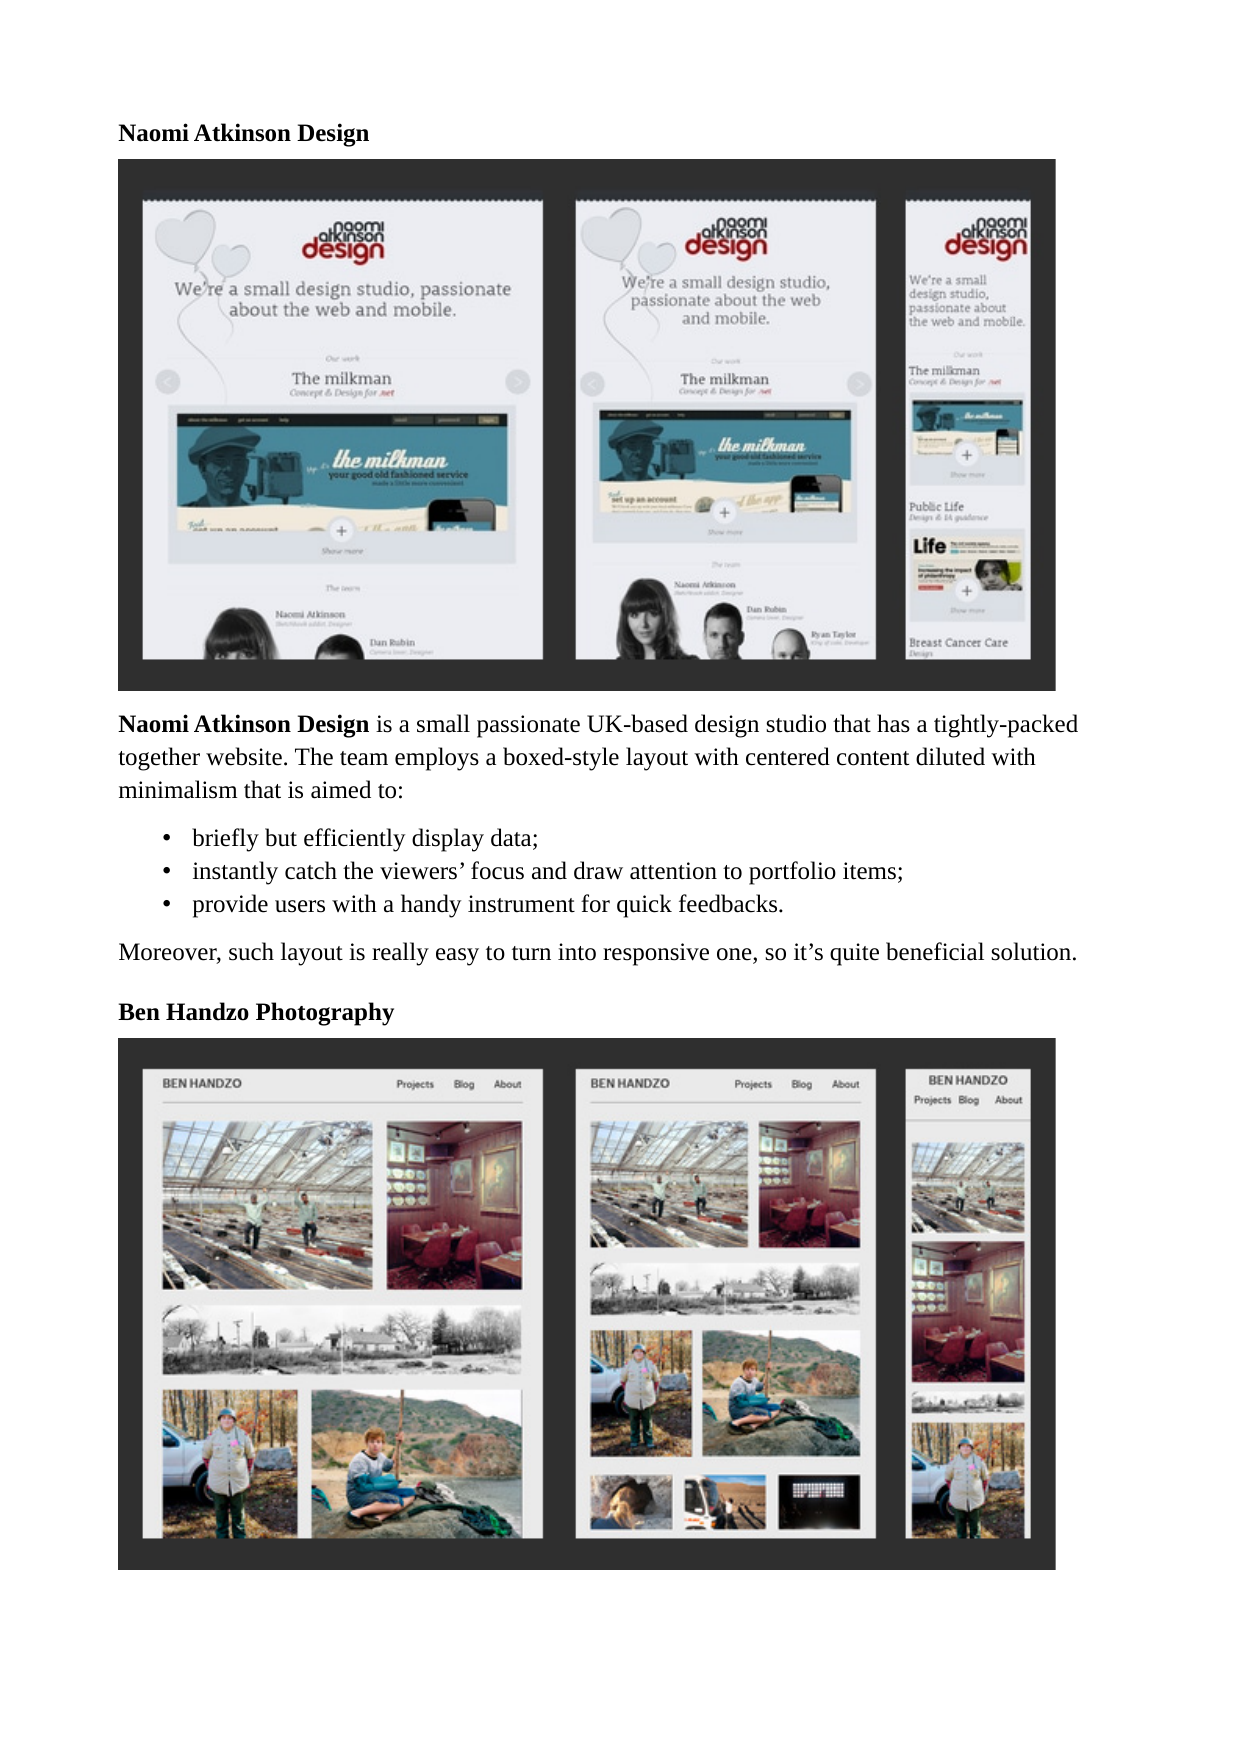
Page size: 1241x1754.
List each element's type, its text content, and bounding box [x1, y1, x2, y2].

picture [118, 1038, 1056, 1570]
list briefly but efficiently display data; [162, 823, 1122, 852]
text Moreover, such layout is really easy to turn into responsive one, so it’s quite beneficial solution. [118, 937, 1122, 966]
picture [118, 159, 1056, 691]
subtitle Naomi Atkinson Design [118, 118, 1122, 147]
list instantly catch the viewers’ focus and draw attention to portfolio items; [162, 856, 1122, 885]
subtitle Ben Handzo Photography [118, 997, 1122, 1026]
text Naomi Atkinson Design is a small passionate UK-based design studio that has a tightly-packed together website. The team employs a boxed-style layout with centered content diluted with minimalism that is aimed to: [118, 709, 1122, 804]
list provide users with a handy instrument for quick feedbacks. [162, 889, 1122, 918]
